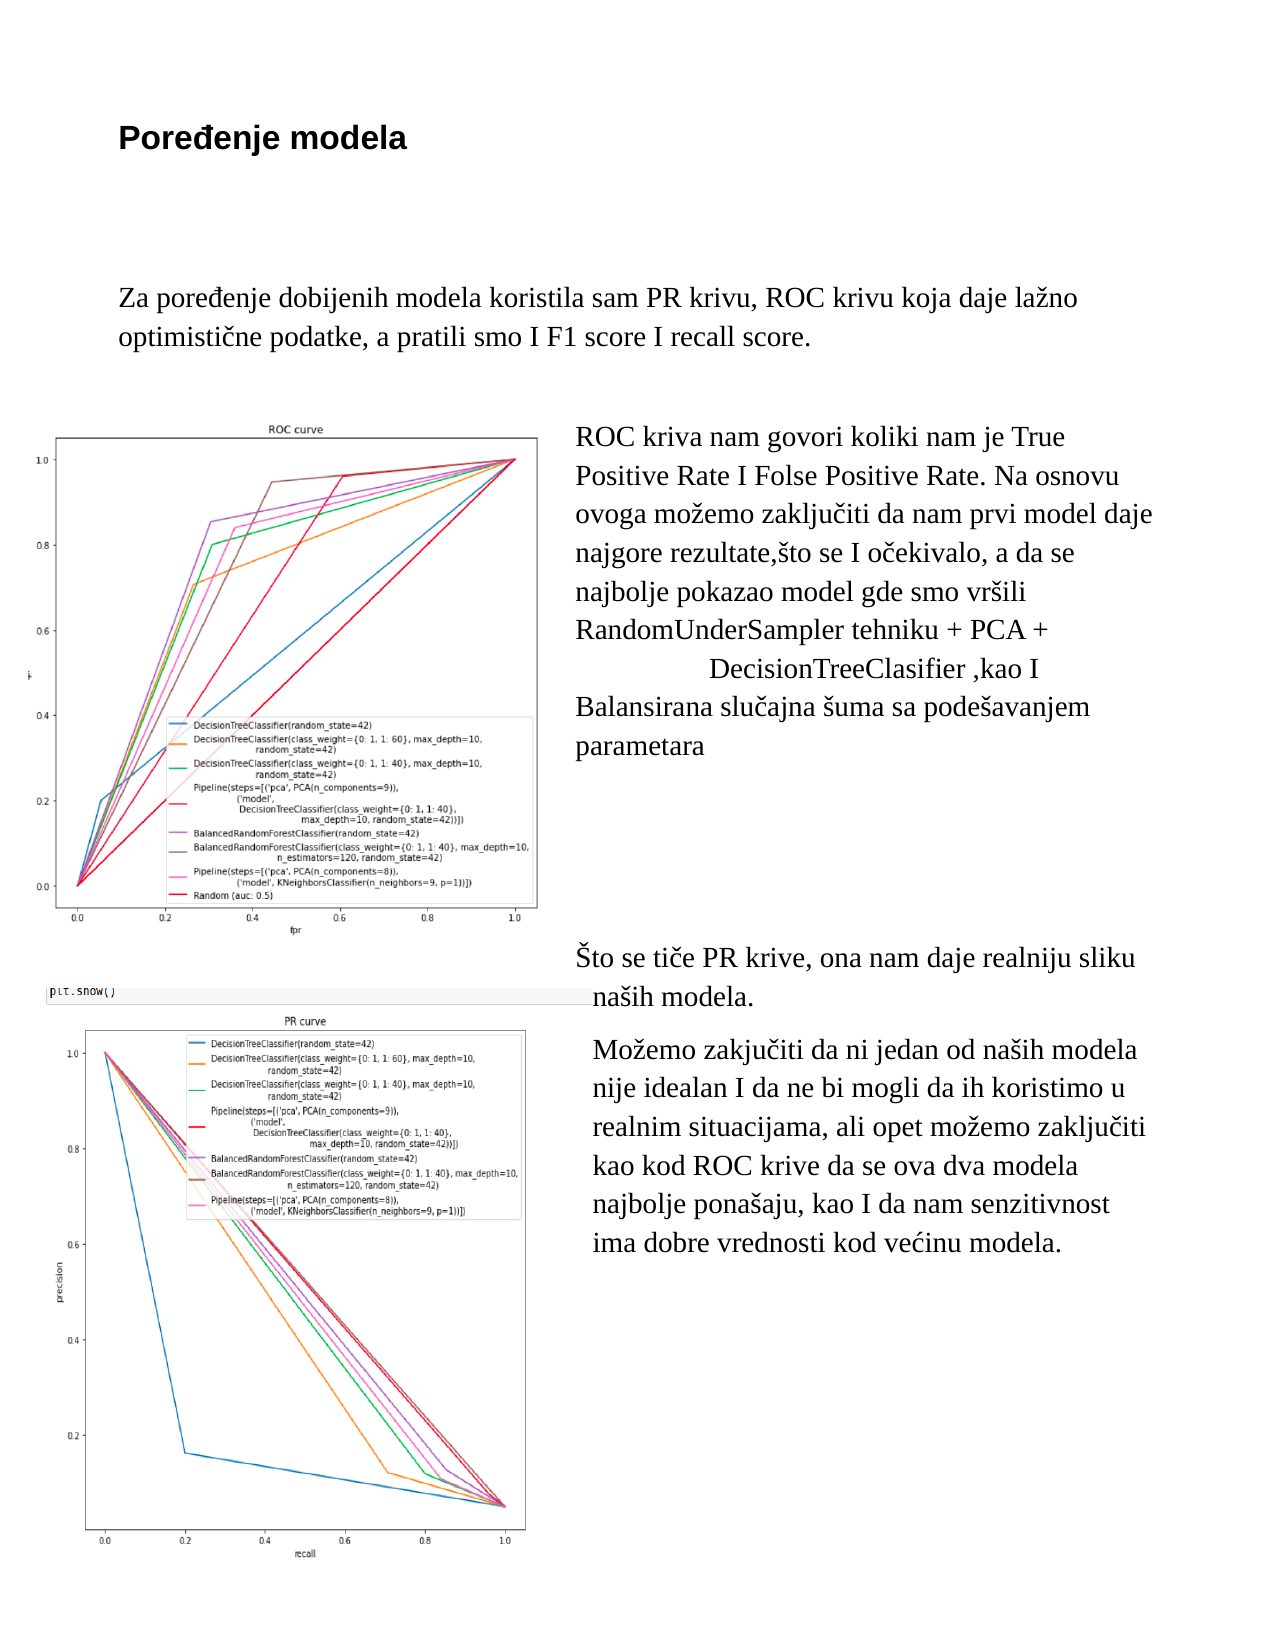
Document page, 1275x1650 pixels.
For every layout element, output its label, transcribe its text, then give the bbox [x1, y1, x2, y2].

text Za poređenje dobijenih modela koristila sam PR krivu, ROC krivu koja daje lažno optimistične podatke, a pratili smo I F1 score I recall score. [118, 247, 1157, 352]
subtitle Poređenje modela [118, 118, 1157, 234]
picture [28, 414, 452, 943]
text Što se tiče PR krive, ona nam daje realniju sliku naših modela. [118, 940, 1157, 1012]
text Možemo zakjučiti da ni jedan od naših modela nije idealan I da ne bi mogli da ih koristimo u realnim situacijama, ali opet možemo zaključiti kao kod ROC krive da se ova dva modela najbolje ponašaju, kao I da nam senzitivnost ima dobre vrednosti kod većinu modela. [477, 1032, 1157, 1258]
picture [23, 988, 477, 1564]
text ROC kriva nam govori koliki nam je True Positive Rate I Folse Positive Rate. Na osnovu ovoga možemo zaključiti da nam prvi model daje najgore rezultate,što se I očekivalo, a da se najbolje pokazao model gde smo vršili RandomUnderSampler tehniku + PCA + DecisionTreeClasifier ,kao I Balansirana slučajna šuma sa podešavanjem parametara [452, 419, 1157, 761]
